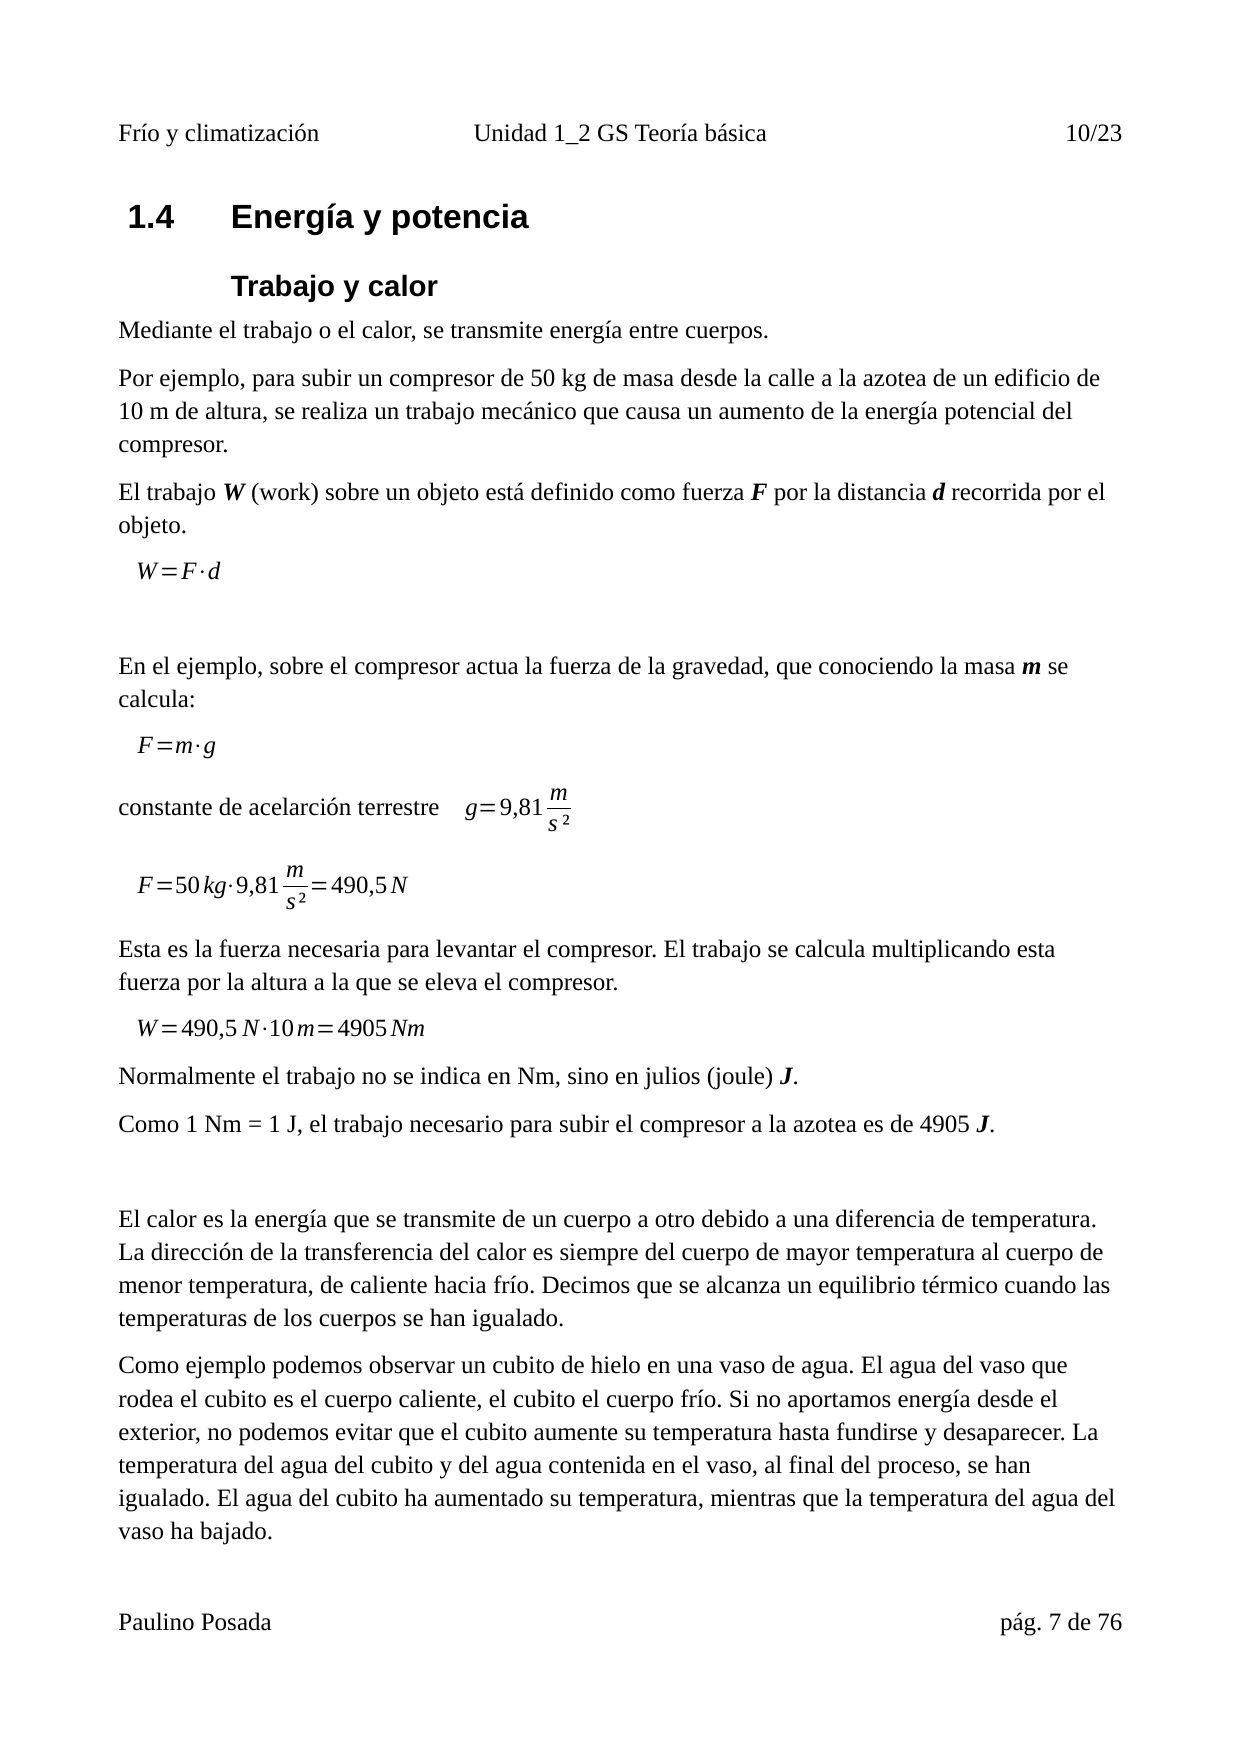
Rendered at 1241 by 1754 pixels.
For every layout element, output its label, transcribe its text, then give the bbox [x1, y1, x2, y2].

text Como 1 Nm = 1 J, el trabajo necesario para subir el compresor a la azotea es de 4905 J. [118, 1109, 1122, 1137]
text El calor es la energía que se transmite de un cuerpo a otro debido a una diferencia de temperatura. La dirección de la transferencia del calor es siempre del cuerpo de mayor temperatura al cuerpo de menor temperatura, de caliente hacia frío. Decimos que se alcanza un equilibrio térmico cuando las temperaturas de los cuerpos se han igualado. [118, 1204, 1122, 1332]
text Esta es la fuerza necesaria para levantar el compresor. El trabajo se calcula multiplicando esta fuerza por la altura a la que se eleva el compresor. [118, 934, 1122, 996]
text Normalmente el trabajo no se indica en Nm, sino en julios (joule) J. [118, 1061, 1122, 1090]
text Mediante el trabajo o el calor, se transmite energía entre cuerpos. [118, 315, 1122, 344]
text Como ejemplo podemos observar un cubito de hielo en una vaso de agua. El agua del vaso que rodea el cubito es el cuerpo caliente, el cubito el cuerpo frío. Si no aportamos energía desde el exterior, no podemos evitar que el cubito aumente su temperatura hasta fundirse y desaparecer. La temperatura del agua del cubito y del agua contenida en el vaso, al final del proceso, se han igualado. El agua del cubito ha aumentado su temperatura, mientras que la temperatura del agua del vaso ha bajado. [118, 1351, 1122, 1544]
subtitle Energía y potencia [118, 197, 1122, 236]
text Por ejemplo, para subir un compresor de 50 kg de masa desde la calle a la azotea de un edificio de 10 m de altura, se realiza un trabajo mecánico que causa un aumento de la energía potencial del compresor. [118, 363, 1122, 458]
subtitle Trabajo y calor [118, 269, 1122, 303]
text constante de acelarción terrestre [118, 778, 1122, 837]
text El trabajo W (work) sobre un objeto está definido como fuerza F por la distancia d recorrida por el objeto. [118, 477, 1122, 538]
text En el ejemplo, sobre el compresor actua la fuerza de la gravedad, que conociendo la masa m se calcula: [118, 651, 1122, 713]
